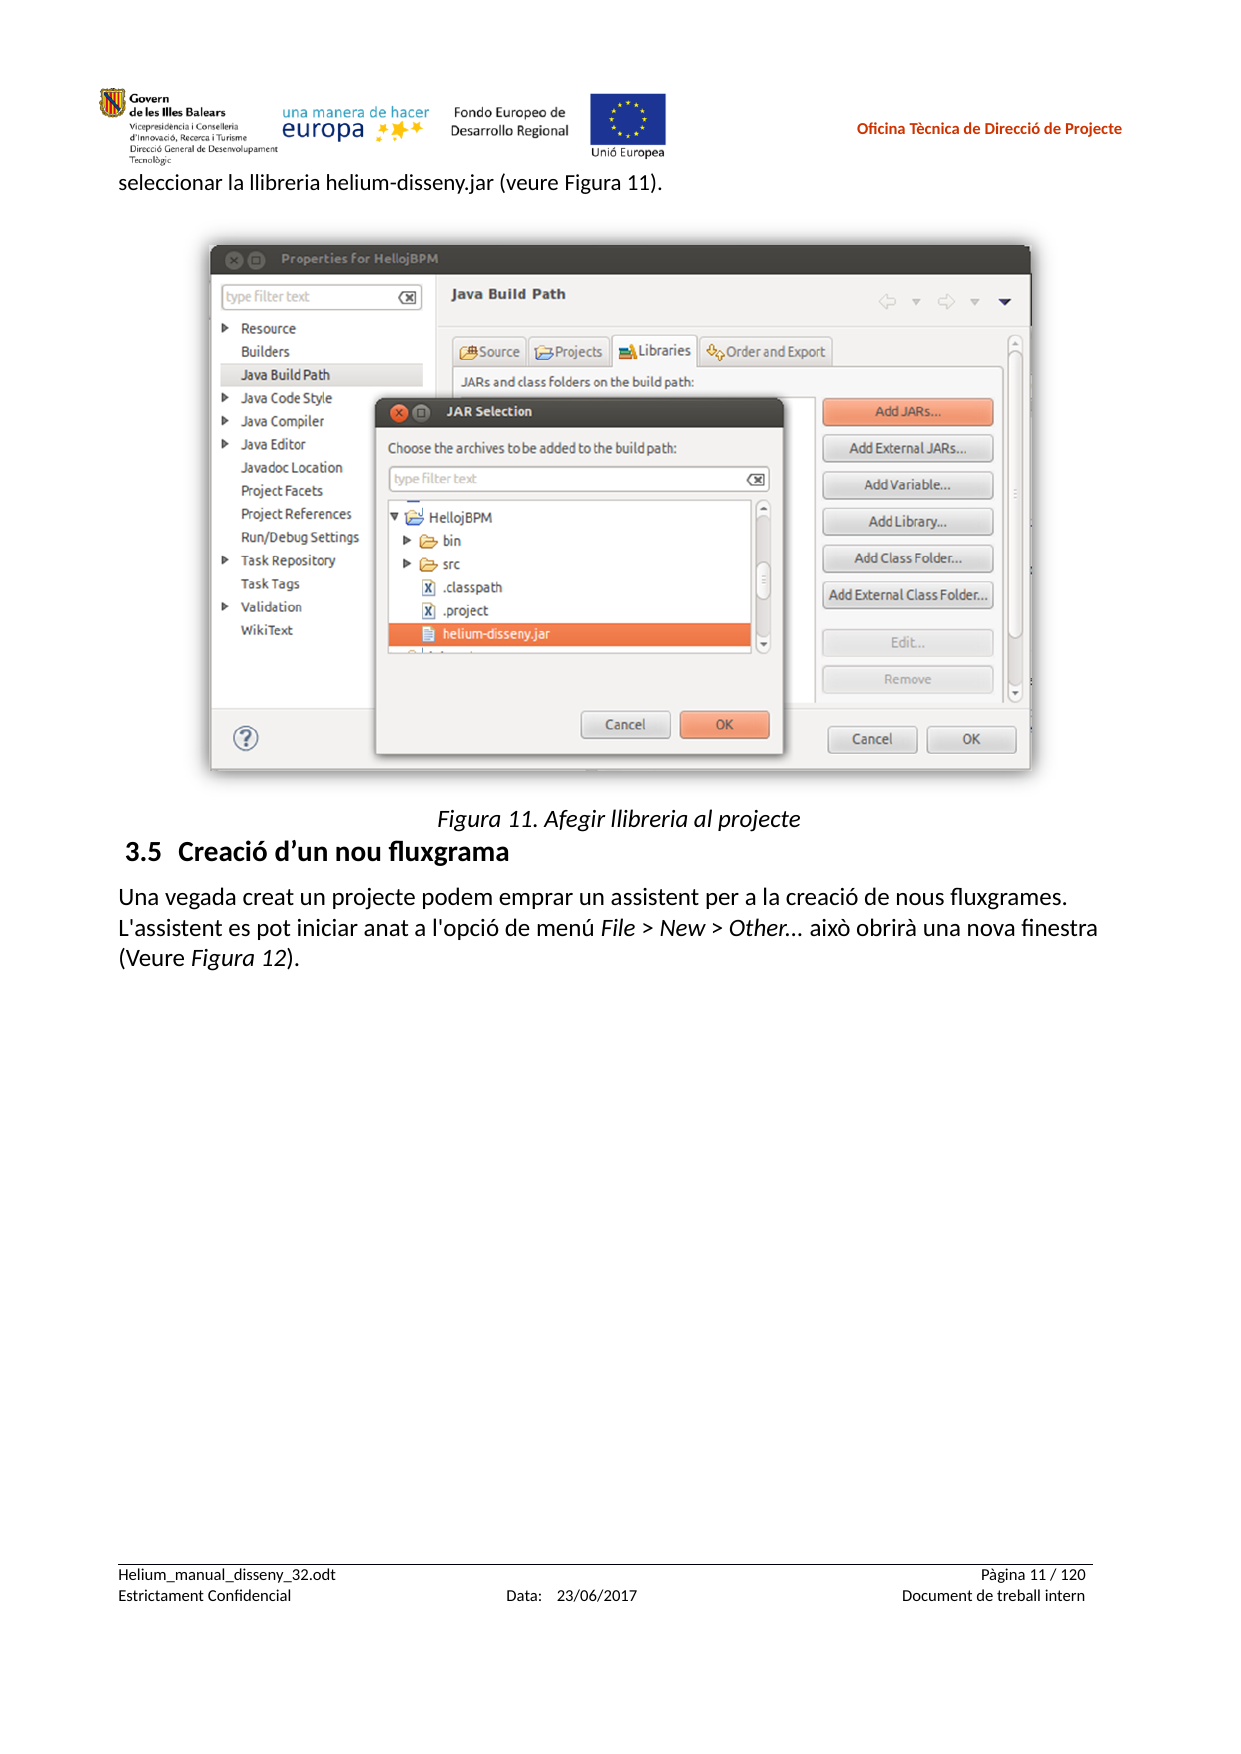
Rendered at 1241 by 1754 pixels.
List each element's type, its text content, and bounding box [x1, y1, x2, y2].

text Figura 11. Afegir llibreria al projecte [158, 213, 1082, 833]
subtitle [158, 200, 1082, 213]
text seleccionar la llibreria helium-disseny.jar (veure Figura 11). [118, 168, 1122, 196]
text Una vegada creat un projecte podem emprar un assistent per a la creació de nous fluxgrames. L'assistent es pot iniciar anat a l'opció de menú File > New > Other... això obrirà una nova finestra (Veure Figura 12). [118, 882, 1122, 973]
picture [99, 87, 668, 166]
subtitle Creació d’un nou fluxgrama [118, 225, 1122, 869]
picture [176, 212, 1064, 803]
